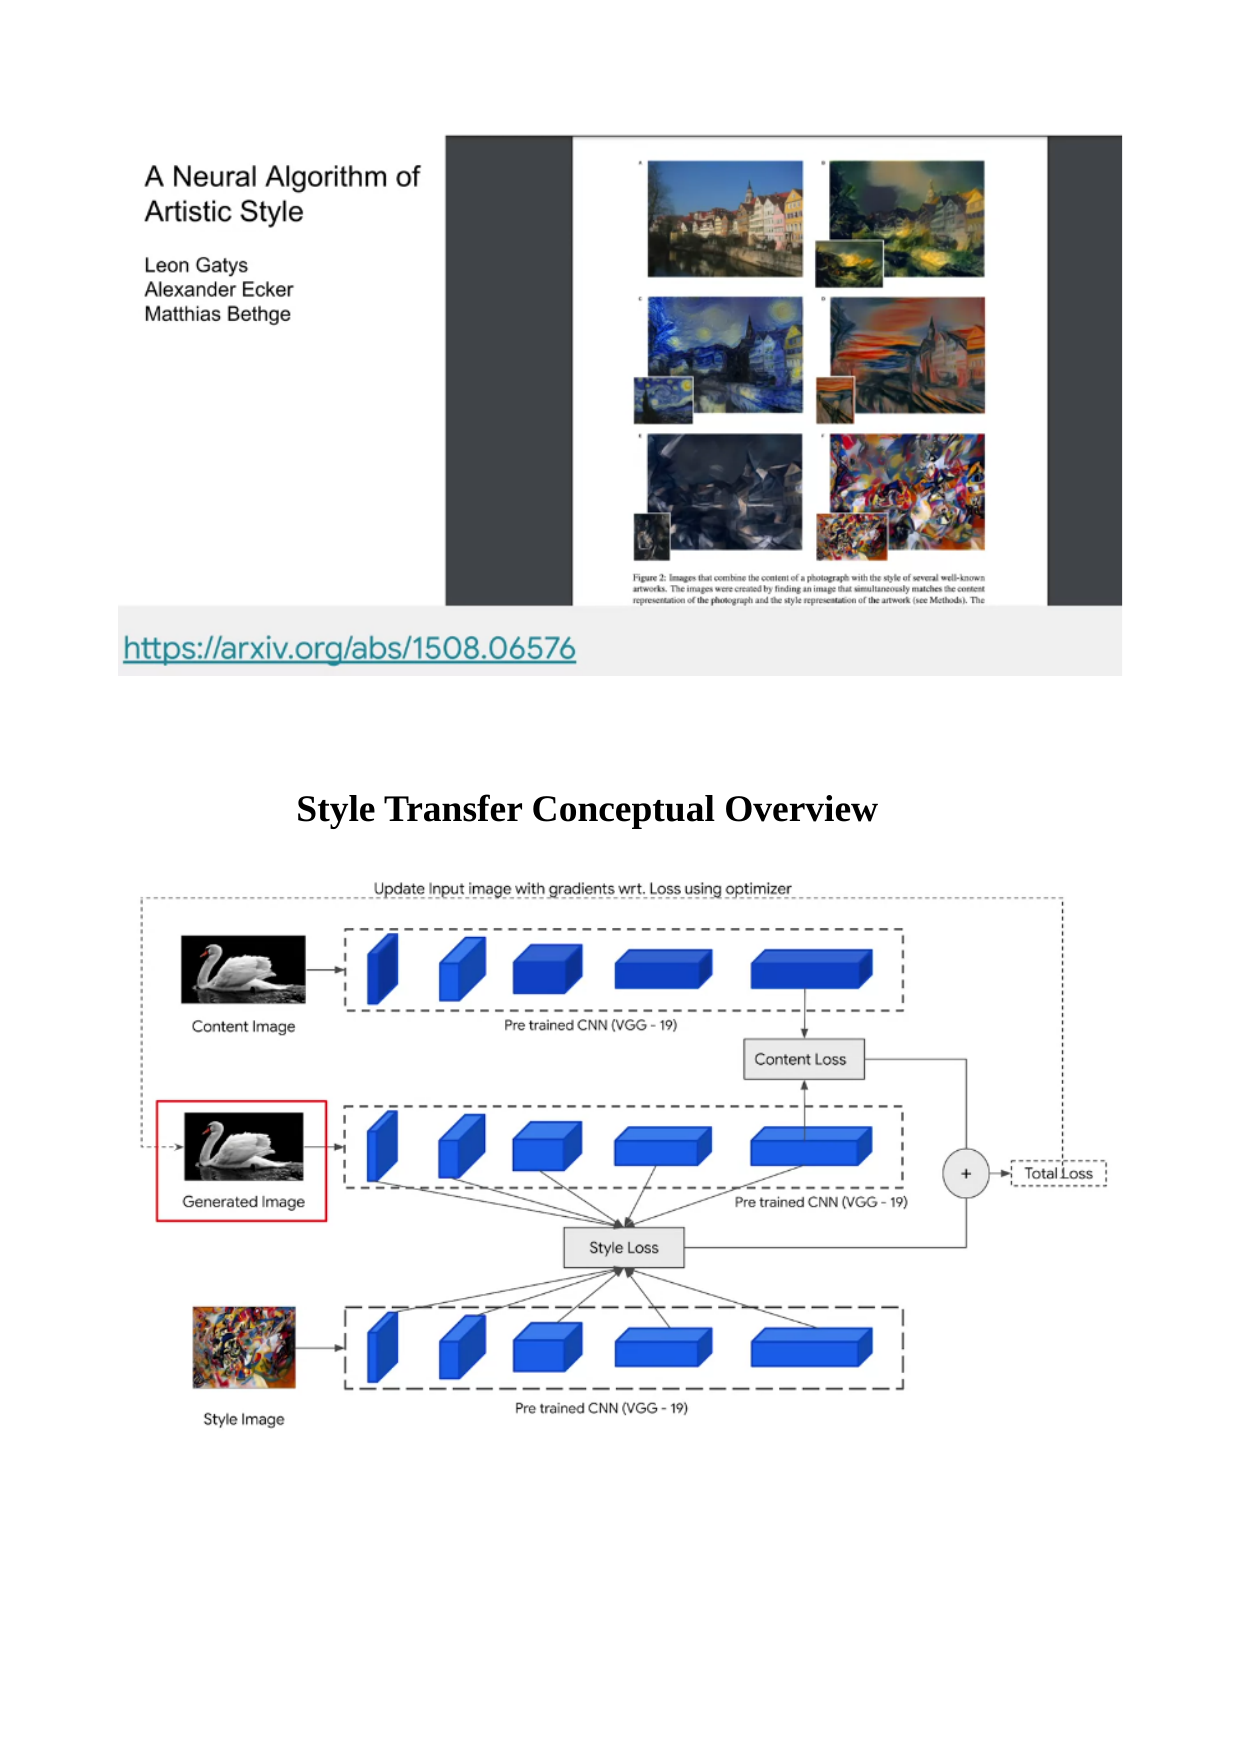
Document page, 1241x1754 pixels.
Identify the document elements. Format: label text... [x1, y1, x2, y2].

subtitle Style Transfer Conceptual Overview [118, 787, 1122, 830]
picture [118, 871, 1123, 1434]
picture [118, 118, 1123, 676]
